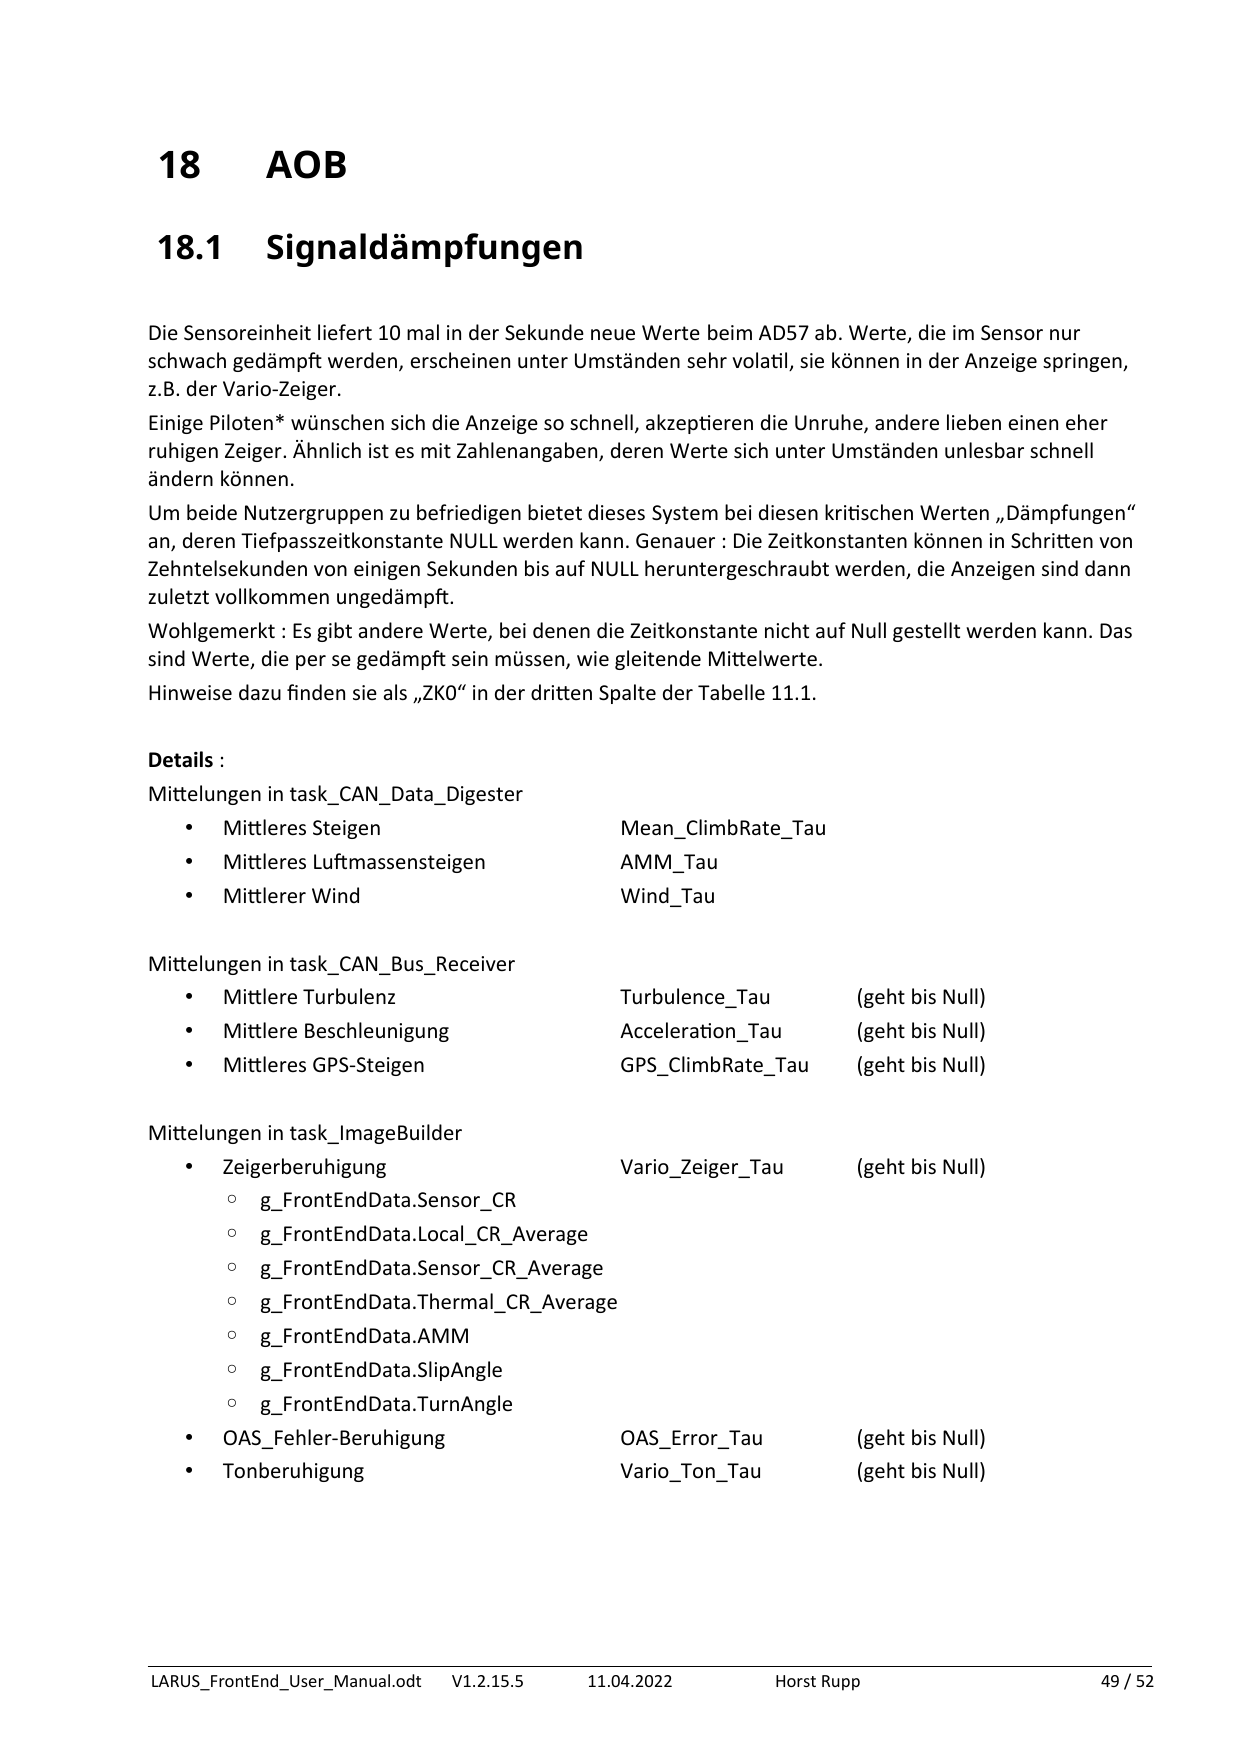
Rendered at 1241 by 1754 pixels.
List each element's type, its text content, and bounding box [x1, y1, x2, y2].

list g_FrontEndData.Local_CR_Average [223, 1219, 1152, 1247]
list g_FrontEndData.Sensor_CR [223, 1186, 1152, 1214]
list Mittlere Beschleunigung Acceleration_Tau (geht bis Null) [185, 1016, 1152, 1044]
list Mittlerer Wind Wind_Tau [185, 881, 1152, 909]
text Mittelungen in task_CAN_Bus_Receiver [148, 949, 1152, 977]
text Wohlgemerkt : Es gibt andere Werte, bei denen die Zeitkonstante nicht auf Null gestellt werden kann. Das sind Werte, die per se gedämpft sein müssen, wie gleitende Mittelwerte. [148, 616, 1152, 672]
list Mittleres Steigen Mean_ClimbRate_Tau [185, 813, 1152, 841]
list Mittleres GPS-Steigen GPS_ClimbRate_Tau (geht bis Null) [185, 1050, 1152, 1078]
list OAS_Fehler-Beruhigung OAS_Error_Tau (geht bis Null) [185, 1423, 1152, 1451]
list g_FrontEndData.SlipAngle [223, 1355, 1152, 1383]
text Einige Piloten* wünschen sich die Anzeige so schnell, akzeptieren die Unruhe, andere lieben einen eher ruhigen Zeiger. Ähnlich ist es mit Zahlenangaben, deren Werte sich unter Umständen unlesbar schnell ändern können. [148, 408, 1152, 492]
list Mittleres Luftmassensteigen AMM_Tau [185, 847, 1152, 875]
text Um beide Nutzergruppen zu befriedigen bietet dieses System bei diesen kritischen Werten „Dämpfungen“ an, deren Tiefpasszeitkonstante NULL werden kann. Genauer : Die Zeitkonstanten können in Schritten von Zehntelsekunden von einigen Sekunden bis auf NULL heruntergeschraubt werden, die Anzeigen sind dann zuletzt vollkommen ungedämpft. [148, 498, 1152, 610]
list Tonberuhigung Vario_Ton_Tau (geht bis Null) [185, 1456, 1152, 1484]
text Mittelungen in task_CAN_Data_Digester [148, 779, 1152, 807]
text Details : [148, 746, 1152, 773]
list Mittlere Turbulenz Turbulence_Tau (geht bis Null) [185, 982, 1152, 1011]
subtitle AOB [148, 138, 1128, 190]
list g_FrontEndData.AMM [223, 1321, 1152, 1349]
text Hinweise dazu finden sie als „ZK0“ in der dritten Spalte der Tabelle 11.1. [148, 678, 1152, 706]
list Zeigerberuhigung Vario_Zeiger_Tau (geht bis Null) [185, 1152, 1152, 1180]
list g_FrontEndData.TurnAngle [223, 1389, 1152, 1417]
subtitle Signaldämpfungen [148, 223, 1152, 269]
list g_FrontEndData.Sensor_CR_Average [223, 1253, 1152, 1281]
list g_FrontEndData.Thermal_CR_Average [223, 1287, 1152, 1315]
text Die Sensoreinheit liefert 10 mal in der Sekunde neue Werte beim AD57 ab. Werte, die im Sensor nur schwach gedämpft werden, erscheinen unter Umständen sehr volatil, sie können in der Anzeige springen, z.B. der Vario-Zeiger. [148, 318, 1152, 402]
text Mittelungen in task_ImageBuilder [148, 1118, 1152, 1146]
